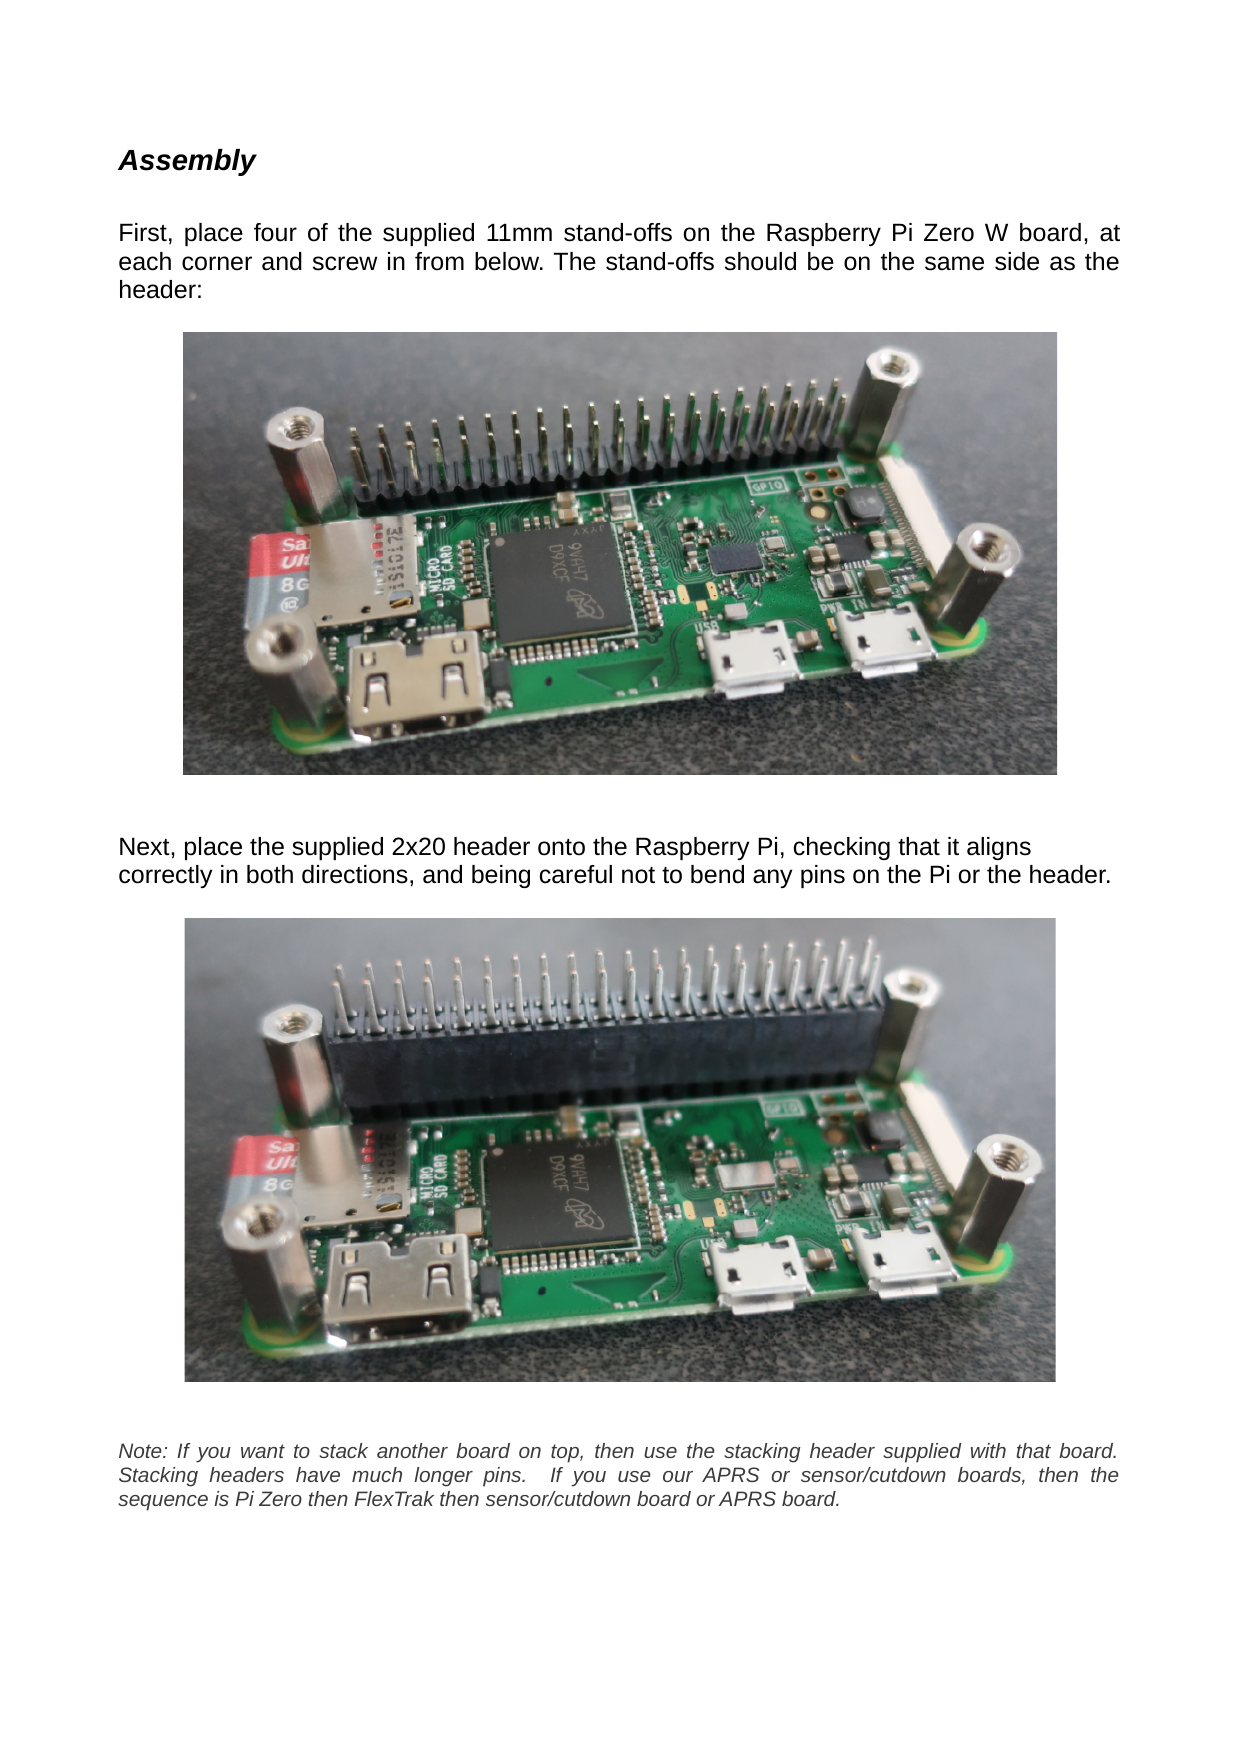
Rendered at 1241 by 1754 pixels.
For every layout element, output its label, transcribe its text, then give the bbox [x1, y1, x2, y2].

subtitle Assembly [118, 143, 1122, 177]
picture [184, 918, 1056, 1382]
text Next, place the supplied 2x20 header onto the Raspberry Pi, checking that it aligns correctly in both directions, and being careful not to bend any pins on the Pi or the header. [118, 832, 1122, 889]
text Note: If you want to stack another board on top, then use the stacking header supplied with that board. Stacking headers have much longer pins. If you use our APRS or sensor/cutdown boards, then the sequence is Pi Zero then FlexTrak then sensor/cutdown board or APRS board. [118, 1439, 1122, 1511]
text First, place four of the supplied 11mm stand-offs on the Raspberry Pi Zero W board, at each corner and screw in from below. The stand-offs should be on the same side as the header: [118, 218, 1122, 304]
picture [183, 332, 1058, 775]
